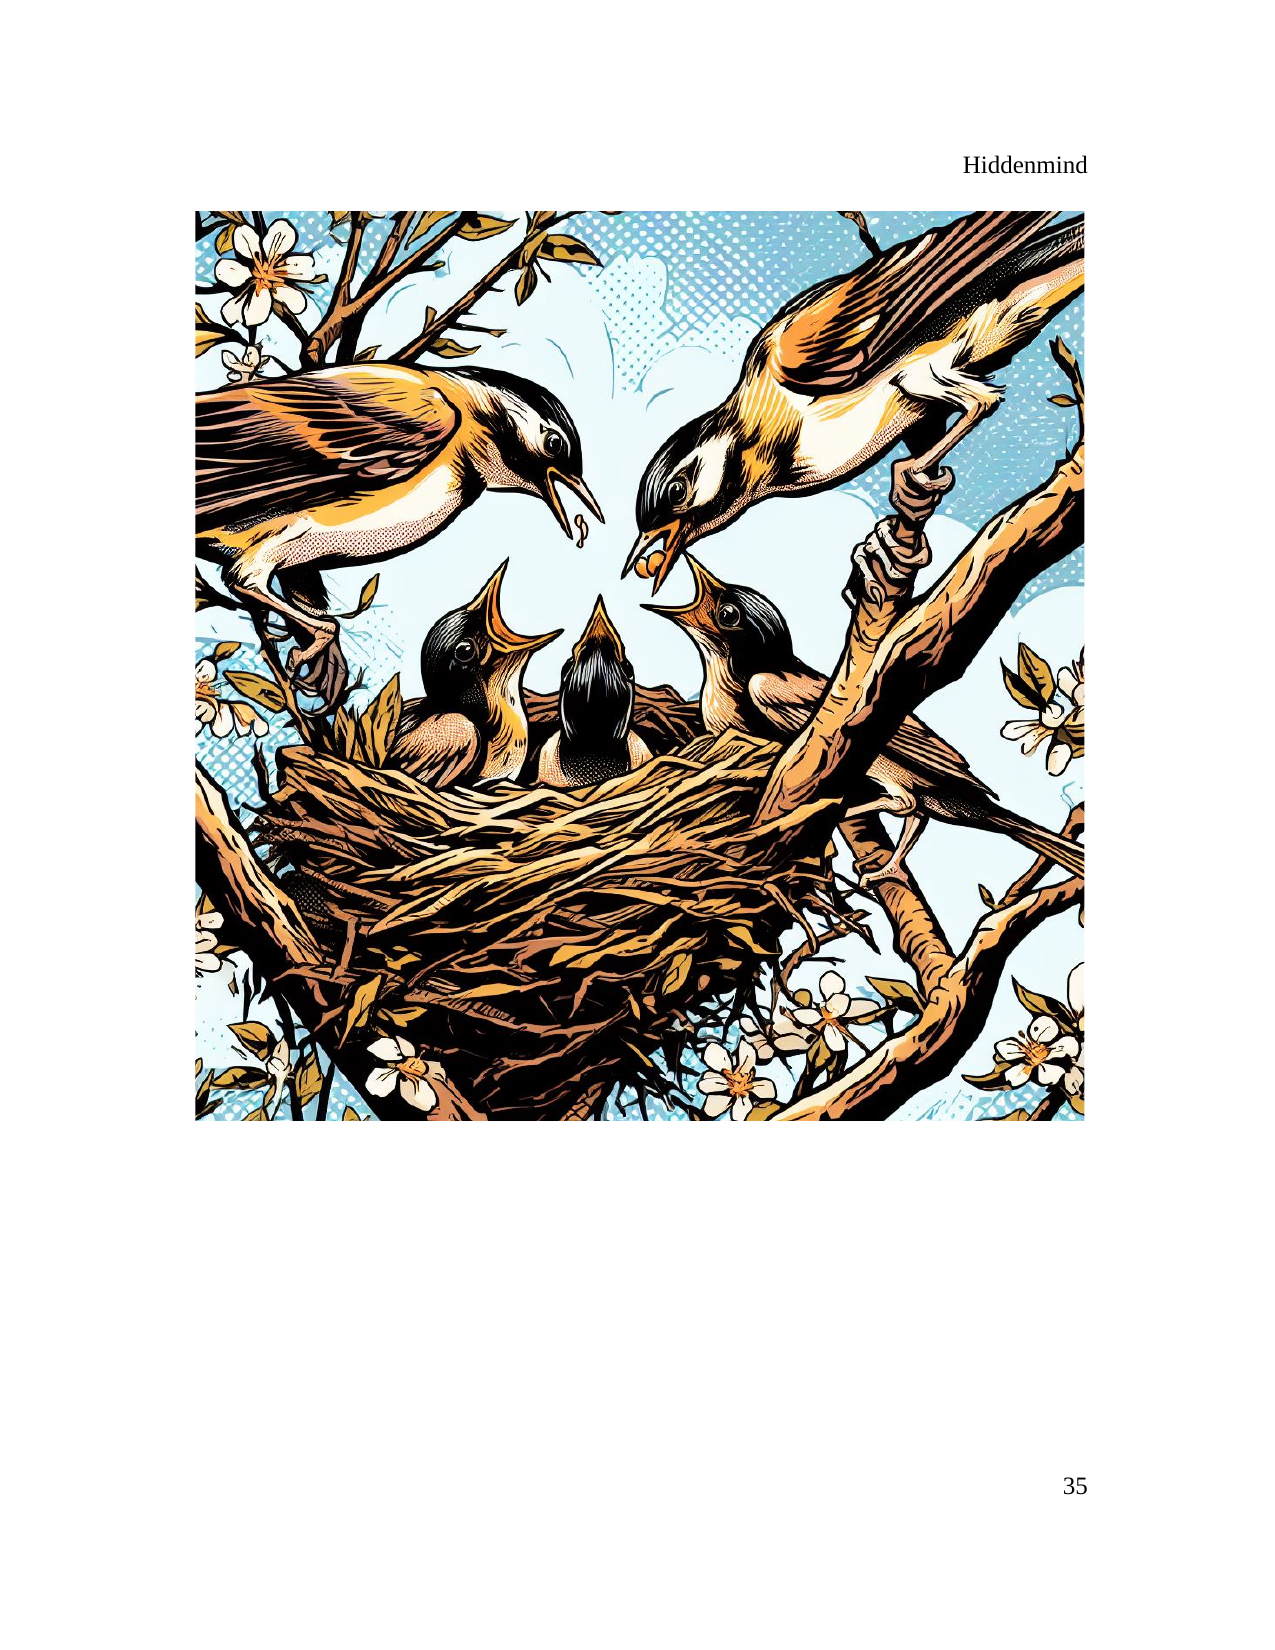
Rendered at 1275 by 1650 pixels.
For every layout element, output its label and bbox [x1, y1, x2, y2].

picture [195, 211, 1085, 1121]
